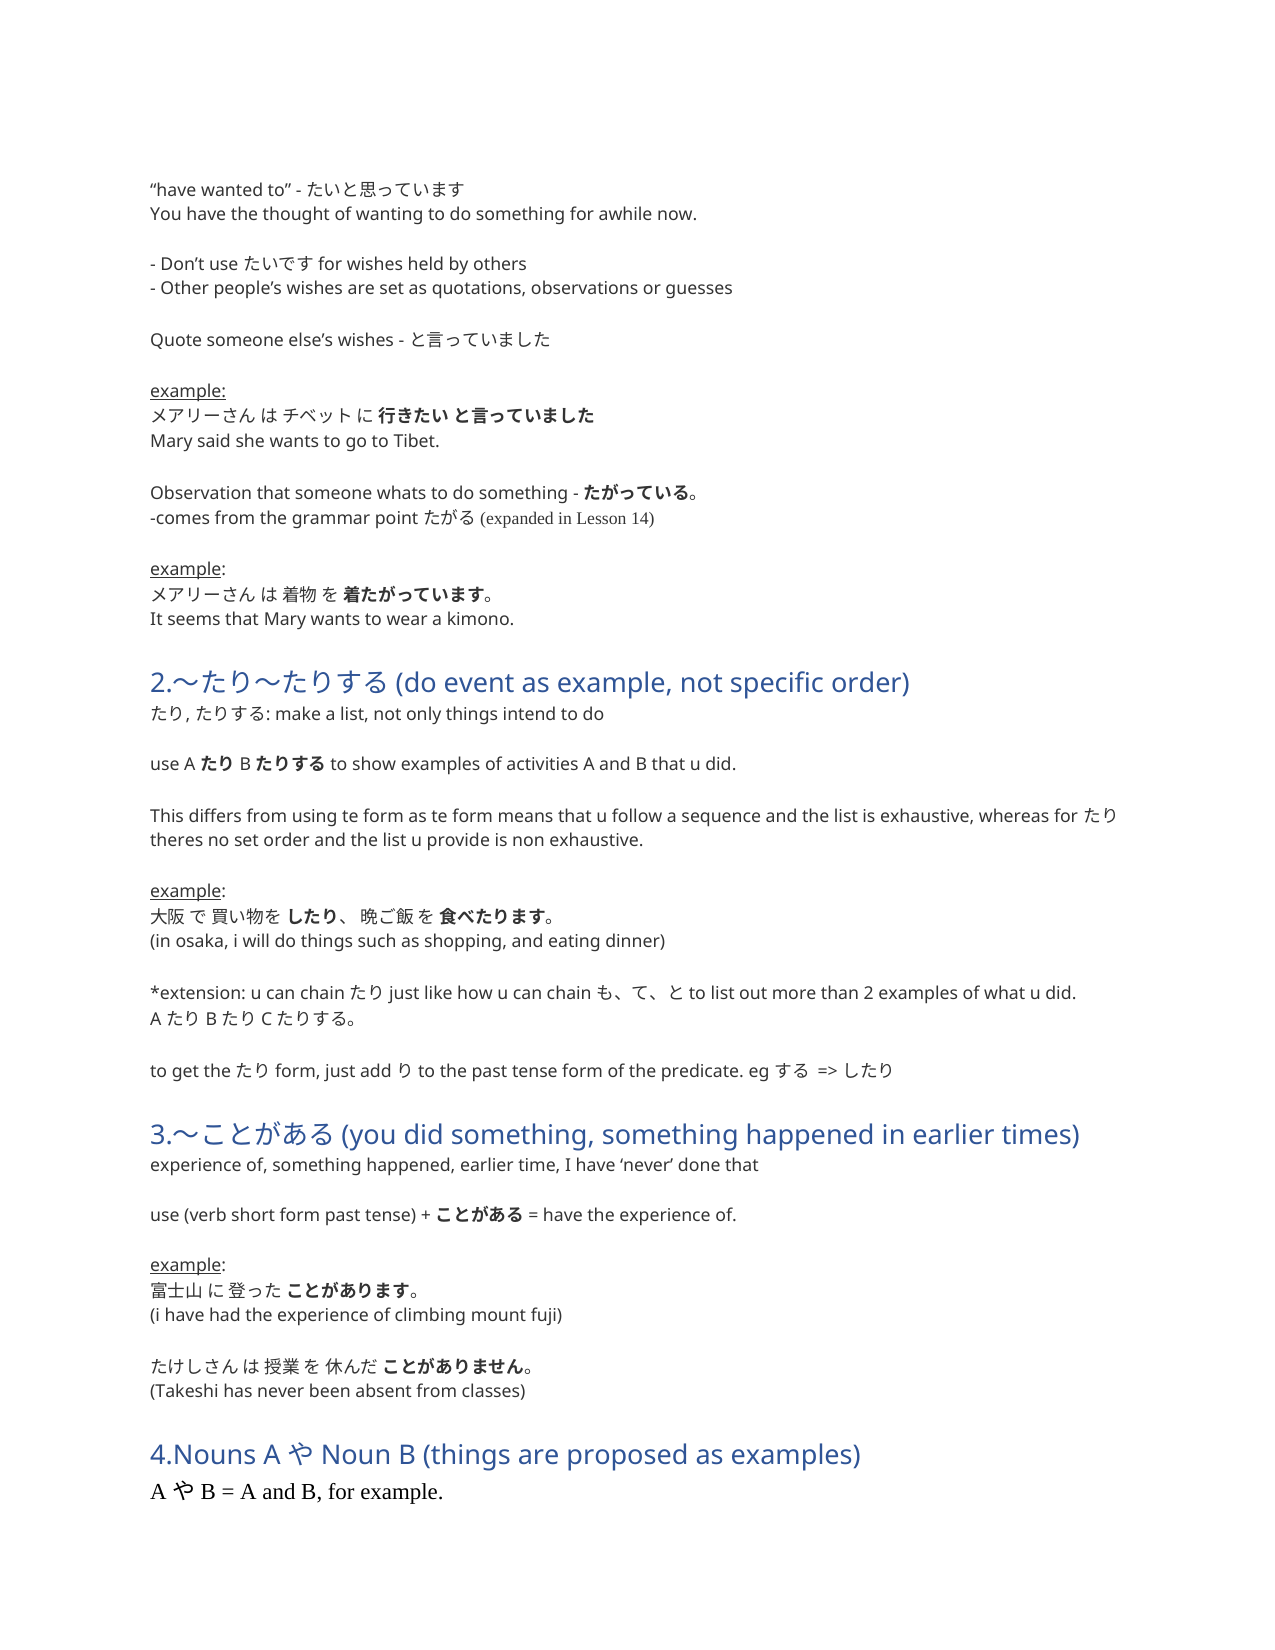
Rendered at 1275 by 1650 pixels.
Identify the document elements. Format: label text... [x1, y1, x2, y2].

text 富士山 に 登った ことがあります。 [150, 1277, 1125, 1302]
text It seems that Mary wants to wear a kimono. [150, 606, 1125, 630]
text use (verb short form past tense) + ことがある = have the experience of. [150, 1201, 1125, 1226]
text メアリーさん は 着物 を 着たがっています。 [150, 581, 1125, 606]
text example: [150, 1253, 1125, 1277]
text Observation that someone whats to do something - たがっている。 [150, 478, 1125, 504]
text example: [150, 556, 1125, 581]
text -comes from the grammar point たがる (expanded in Lesson 14) [150, 504, 1125, 530]
subtitle ～ことがある (you did something, something happened in earlier times) [150, 1113, 1125, 1152]
subtitle Nouns A や Noun B (things are proposed as examples) [150, 1433, 1125, 1473]
text たり, たりする: make a list, not only things intend to do [150, 700, 1125, 726]
text たけしさん は 授業 を 休んだ ことがありません。 [150, 1353, 1125, 1378]
text You have the thought of wanting to do something for awhile now. [150, 202, 1125, 226]
text “have wanted to” - たいと思っています [150, 176, 1125, 202]
text (Takeshi has never been absent from classes) [150, 1378, 1125, 1403]
text example: [150, 878, 1125, 903]
text experience of, something happened, earlier time, I have ‘never’ done that [150, 1152, 1125, 1176]
text Quote someone else’s wishes - と言っていました [150, 326, 1125, 352]
text (in osaka, i will do things such as shopping, and eating dinner) [150, 928, 1125, 952]
text This differs from using te form as te form means that u follow a sequence and the list is exhaustive, whereas for たり theres no set order and the list u provide is non exhaustive. [150, 802, 1125, 852]
text to get the たり form, just add り to the past tense form of the predicate. eg する => したり [150, 1057, 1125, 1082]
text *extension: u can chain たり just like how u can chain も、て、と to list out more than 2 examples of what u did. [150, 979, 1125, 1004]
text メアリーさん は チベット に 行きたい と言っていました [150, 402, 1125, 428]
text (i have had the experience of climbing mount fuji) [150, 1302, 1125, 1327]
subtitle ～たり～たりする (do event as example, not specific order) [150, 661, 1125, 700]
text A たり B たり C たりする。 [150, 1004, 1125, 1030]
text use A たり B たりする to show examples of activities A and B that u did. [150, 750, 1125, 776]
text - Other people’s wishes are set as quotations, observations or guesses [150, 276, 1125, 300]
text Mary said she wants to go to Tibet. [150, 428, 1125, 452]
text 大阪 で 買い物を したり、 晩ご飯 を 食べたります。 [150, 903, 1125, 928]
text example: [150, 378, 1125, 402]
text - Don’t use たいです for wishes held by others [150, 250, 1125, 276]
text A や B = A and B, for example. [150, 1473, 1125, 1506]
